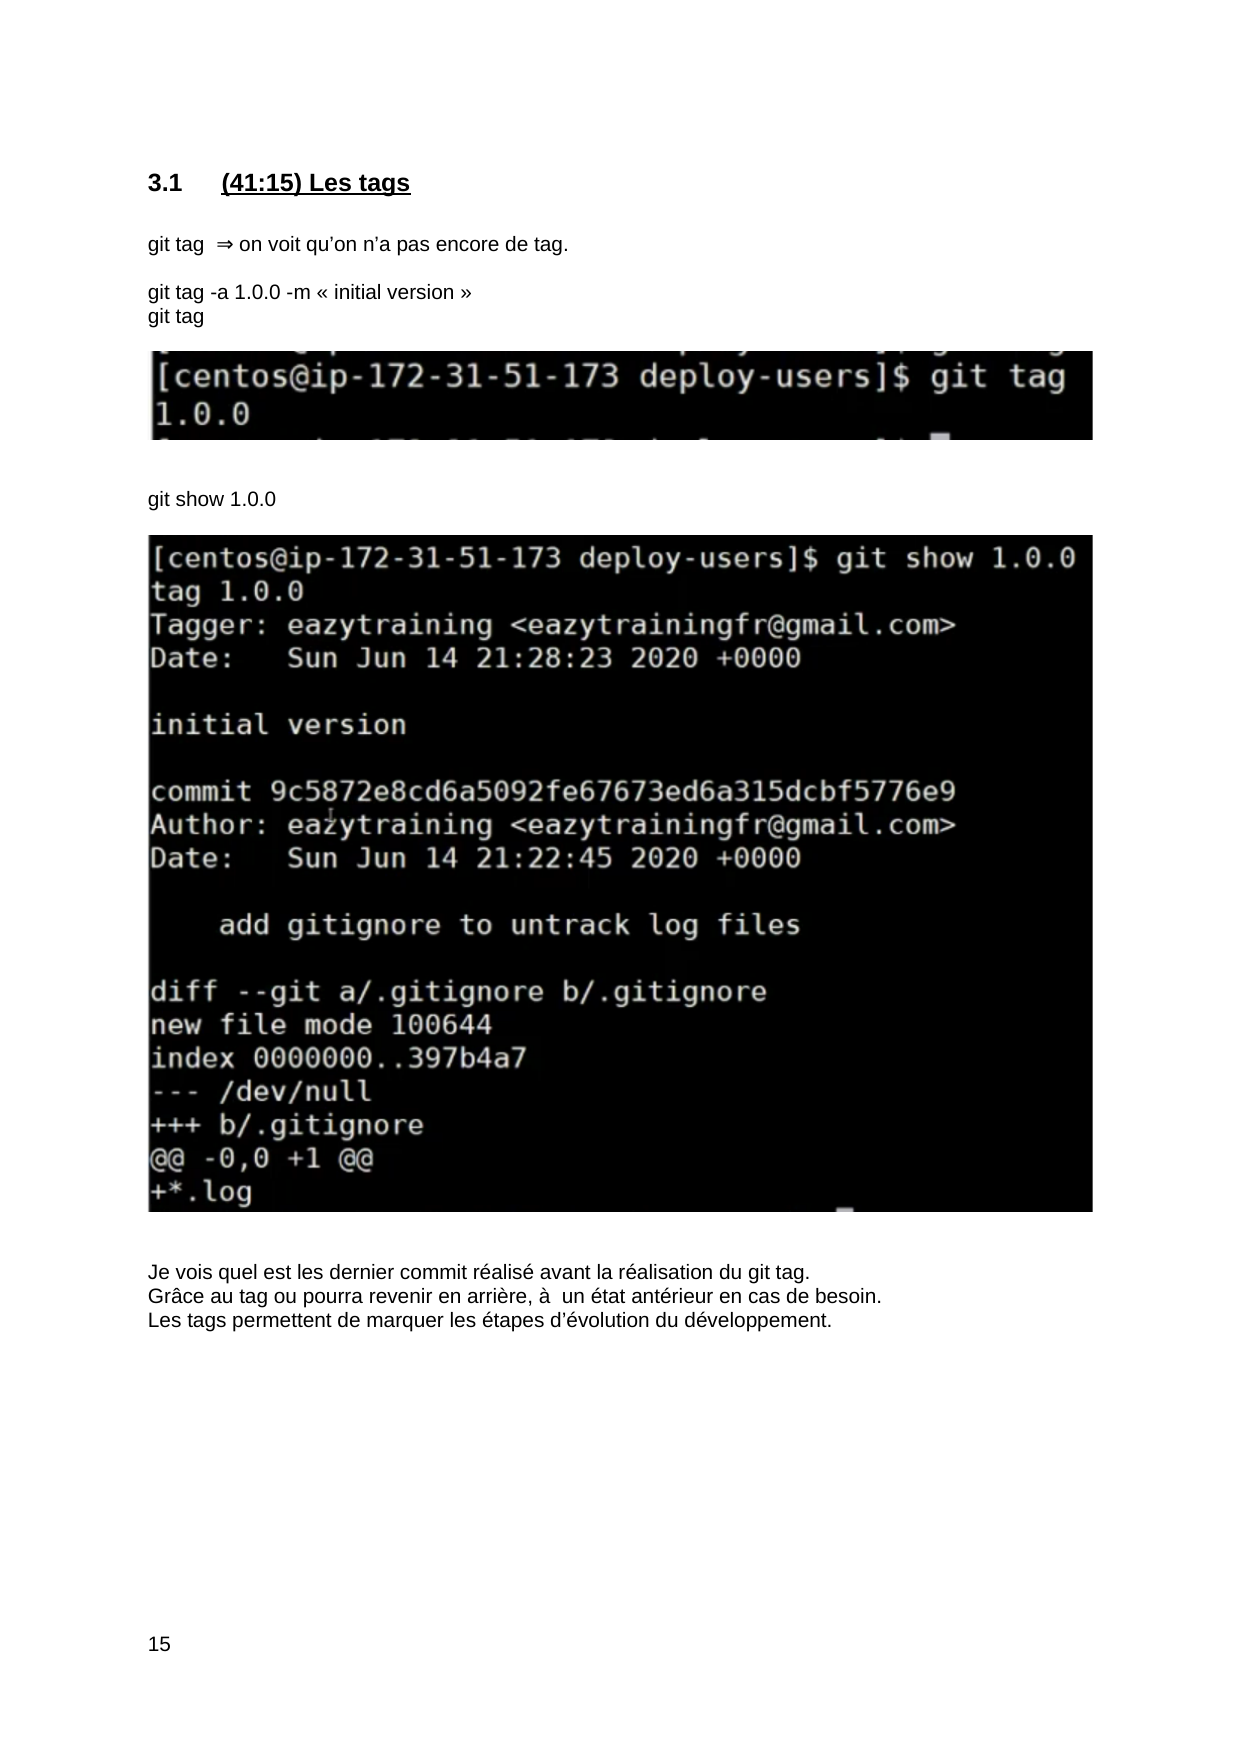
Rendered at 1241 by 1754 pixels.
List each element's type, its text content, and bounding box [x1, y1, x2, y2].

subtitle (41:15) Les tags [148, 168, 1093, 197]
text Grâce au tag ou pourra revenir en arrière, à un état antérieur en cas de besoin. [148, 1283, 1093, 1307]
picture [147, 351, 1093, 440]
text Je vois quel est les dernier commit réalisé avant la réalisation du git tag. [148, 1259, 1093, 1283]
text git tag -a 1.0.0 -m « initial version » [148, 279, 1093, 303]
text git tag ⇒ on voit qu’on n’a pas encore de tag. [148, 232, 1093, 256]
picture [147, 535, 1093, 1212]
text Les tags permettent de marquer les étapes d’évolution du développement. [148, 1307, 1093, 1331]
text git tag [148, 303, 1093, 327]
text git show 1.0.0 [148, 487, 1093, 511]
